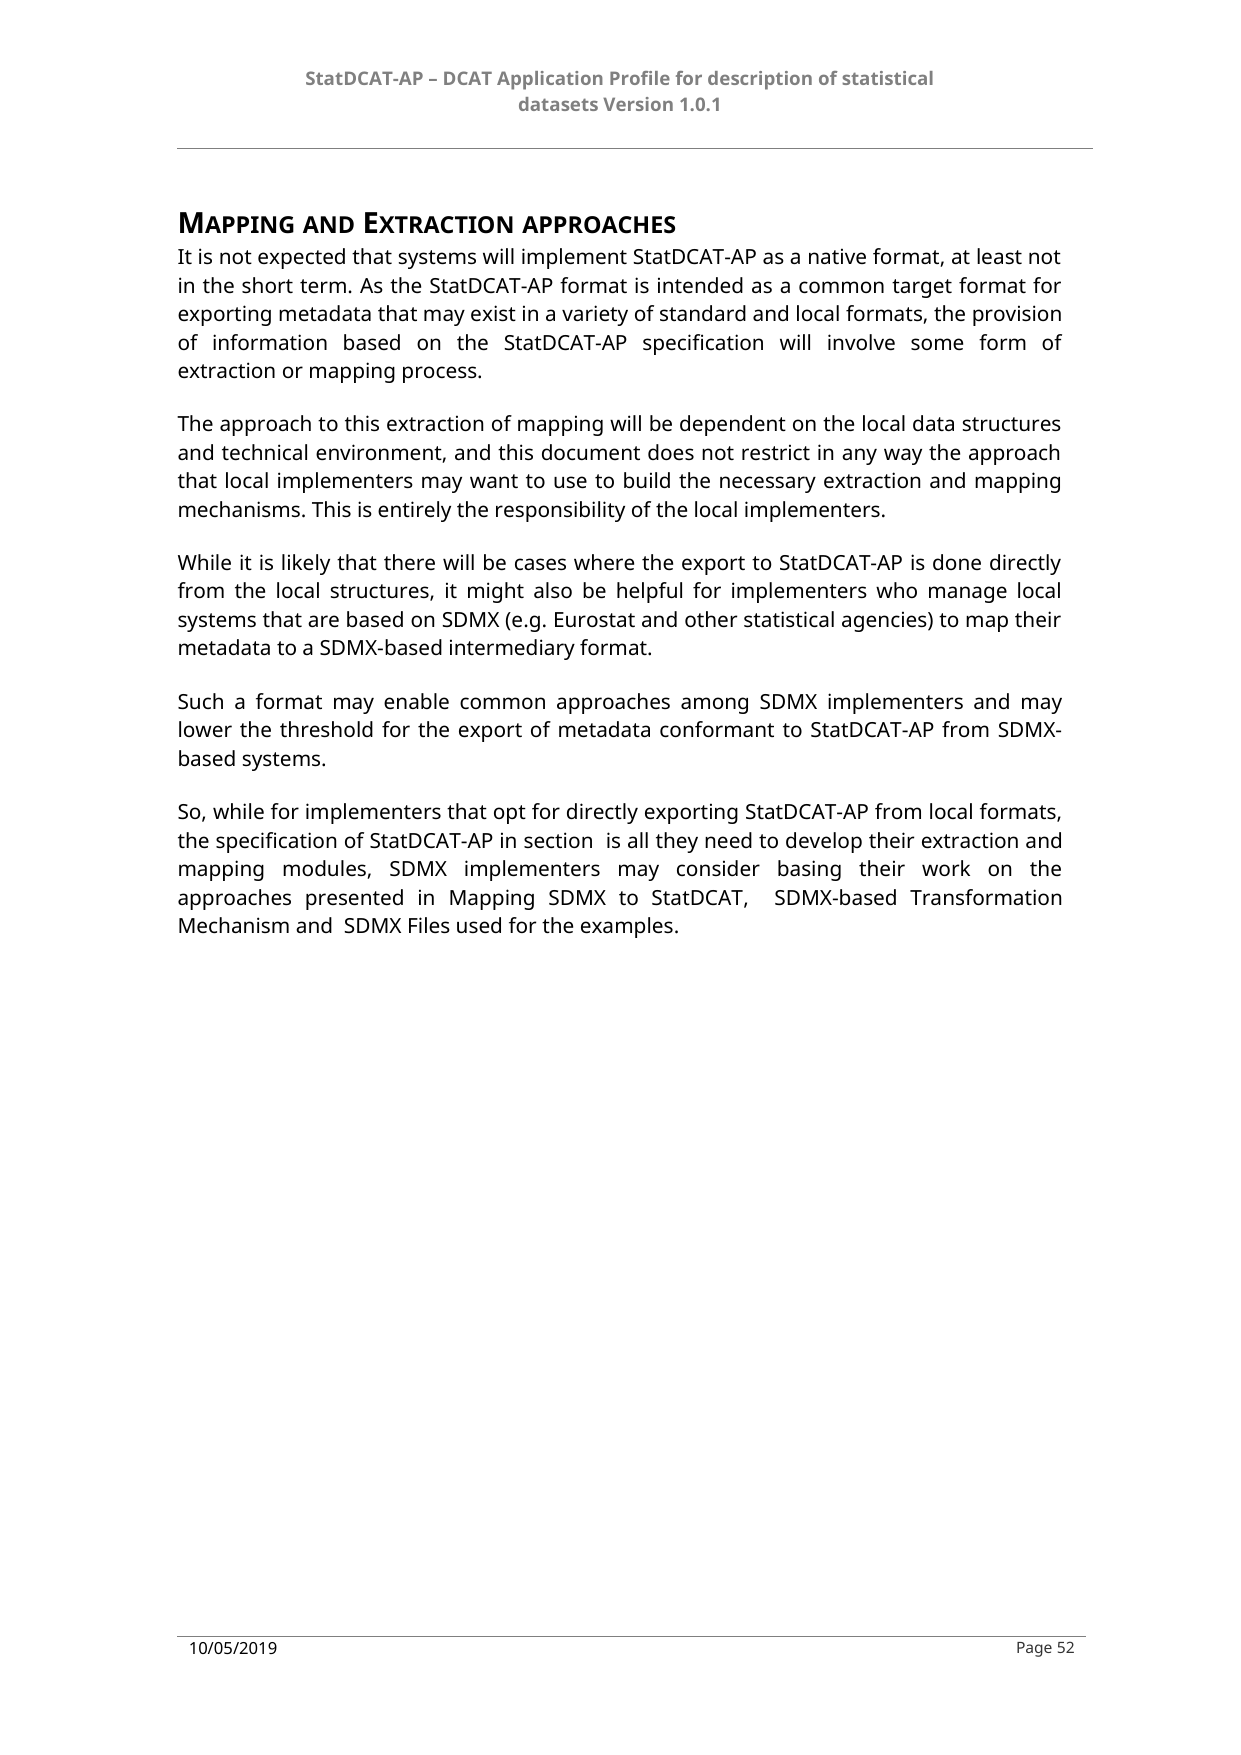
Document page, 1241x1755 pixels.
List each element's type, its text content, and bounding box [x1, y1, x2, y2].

text It is not expected that systems will implement StatDCAT-AP as a native format, at least not in the short term. As the StatDCAT-AP format is intended as a common target format for exporting metadata that may exist in a variety of standard and local formats, the provision of information based on the StatDCAT-AP specification will involve some form of extraction or mapping process. [177, 242, 1063, 384]
text Such a format may enable common approaches among SDMX implementers and may lower the threshold for the export of metadata conformant to StatDCAT-AP from SDMX-based systems. [177, 687, 1063, 772]
text So, while for implementers that opt for directly exporting StatDCAT-AP from local formats, the specification of StatDCAT-AP in section 0 is all they need to develop their extraction and mapping modules, SDMX implementers may consider basing their work on the approaches presented in Annex IV, Annex V and Annex VI. [177, 797, 1063, 939]
text The approach to this extraction of mapping will be dependent on the local data structures and technical environment, and this document does not restrict in any way the approach that local implementers may want to use to build the necessary extraction and mapping mechanisms. This is entirely the responsibility of the local implementers. [177, 409, 1063, 523]
text While it is likely that there will be cases where the export to StatDCAT-AP is done directly from the local structures, it might also be helpful for implementers who manage local systems that are based on SDMX (e.g. Eurostat and other statistical agencies) to map their metadata to a SDMX-based intermediary format. [177, 548, 1063, 662]
subtitle Mapping and Extraction approaches [177, 203, 1063, 242]
